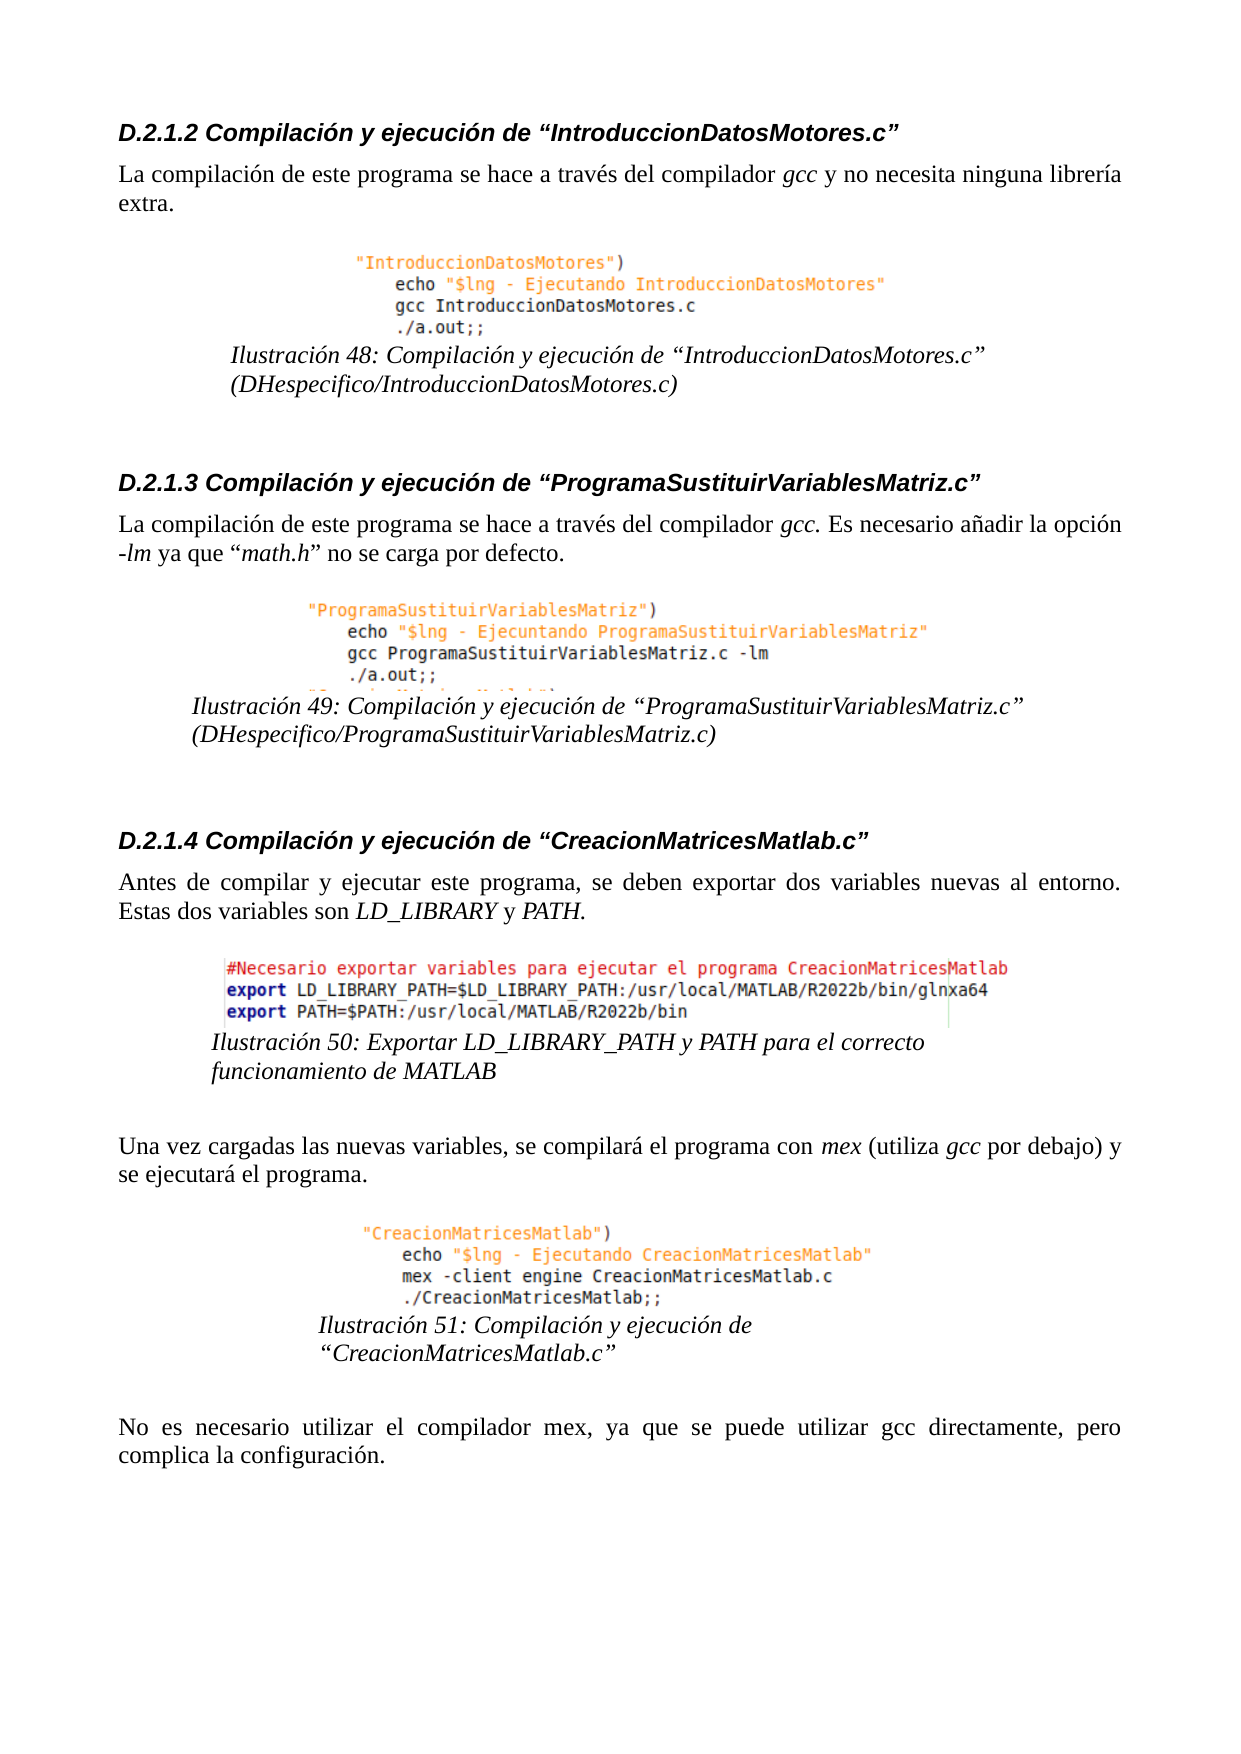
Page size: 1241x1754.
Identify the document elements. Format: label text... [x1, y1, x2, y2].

text Antes de compilar y ejecutar este programa, se deben exportar dos variables nuevas al entorno. Estas dos variables son LD_LIBRARY y PATH. [118, 867, 1122, 925]
subtitle D.2.1.2 Compilación y ejecución de “IntroduccionDatosMotores.c” [118, 118, 1122, 147]
text Ilustración 49: Compilación y ejecución de “ProgramaSustituirVariablesMatriz.c” (DHespecifico/ProgramaSustituirVariablesMatriz.c) [192, 613, 1049, 748]
text La compilación de este programa se hace a través del compilador gcc y no necesita ninguna librería extra. [118, 159, 1122, 217]
subtitle D.2.1.3 Compilación y ejecución de “ProgramaSustituirVariablesMatriz.c” [118, 468, 1122, 497]
text Ilustración 50: Exportar LD_LIBRARY_PATH y PATH para el correcto funcionamiento de MATLAB [211, 971, 1029, 1085]
text La compilación de este programa se hace a través del compilador gcc. Es necesario añadir la opción -lm ya que “math.h” no se carga por defecto. [118, 509, 1122, 567]
text No es necesario utilizar el compilador mex, ya que se puede utilizar gcc directamente, pero complica la configuración. [118, 1412, 1122, 1469]
subtitle D.2.1.4 Compilación y ejecución de “CreacionMatricesMatlab.c” [118, 826, 1122, 855]
text Ilustración 48: Compilación y ejecución de “IntroduccionDatosMotores.c” (DHespecifico/IntroduccionDatosMotores.c) [230, 263, 1010, 398]
text Ilustración 51: Compilación y ejecución de “CreacionMatricesMatlab.c” [318, 1235, 922, 1367]
text Una vez cargadas las nuevas variables, se compilará el programa con mex (utiliza gcc por debajo) y se ejecutará el programa. [118, 1131, 1122, 1188]
